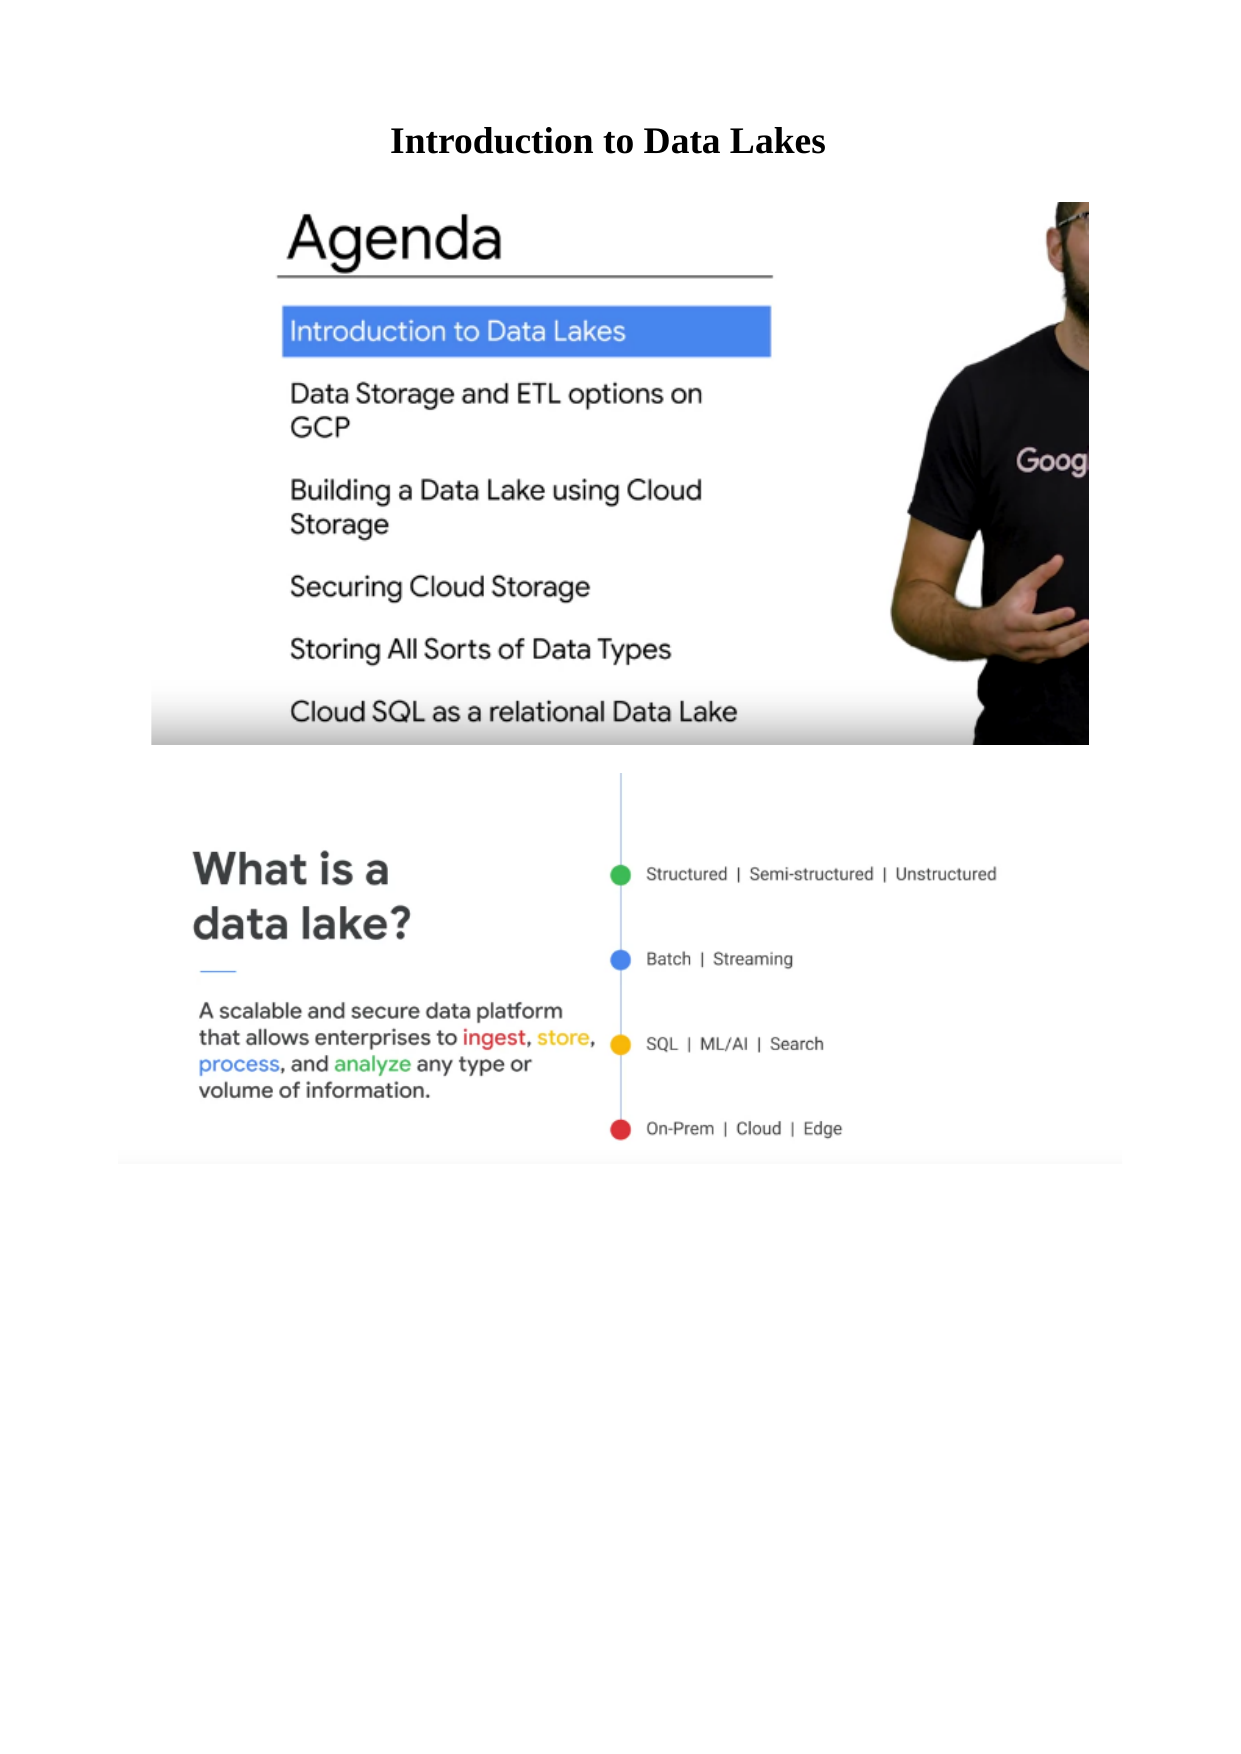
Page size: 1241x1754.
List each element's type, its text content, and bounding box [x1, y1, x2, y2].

picture [151, 202, 1089, 745]
subtitle Introduction to Data Lakes [118, 118, 1122, 161]
picture [118, 773, 1123, 1164]
